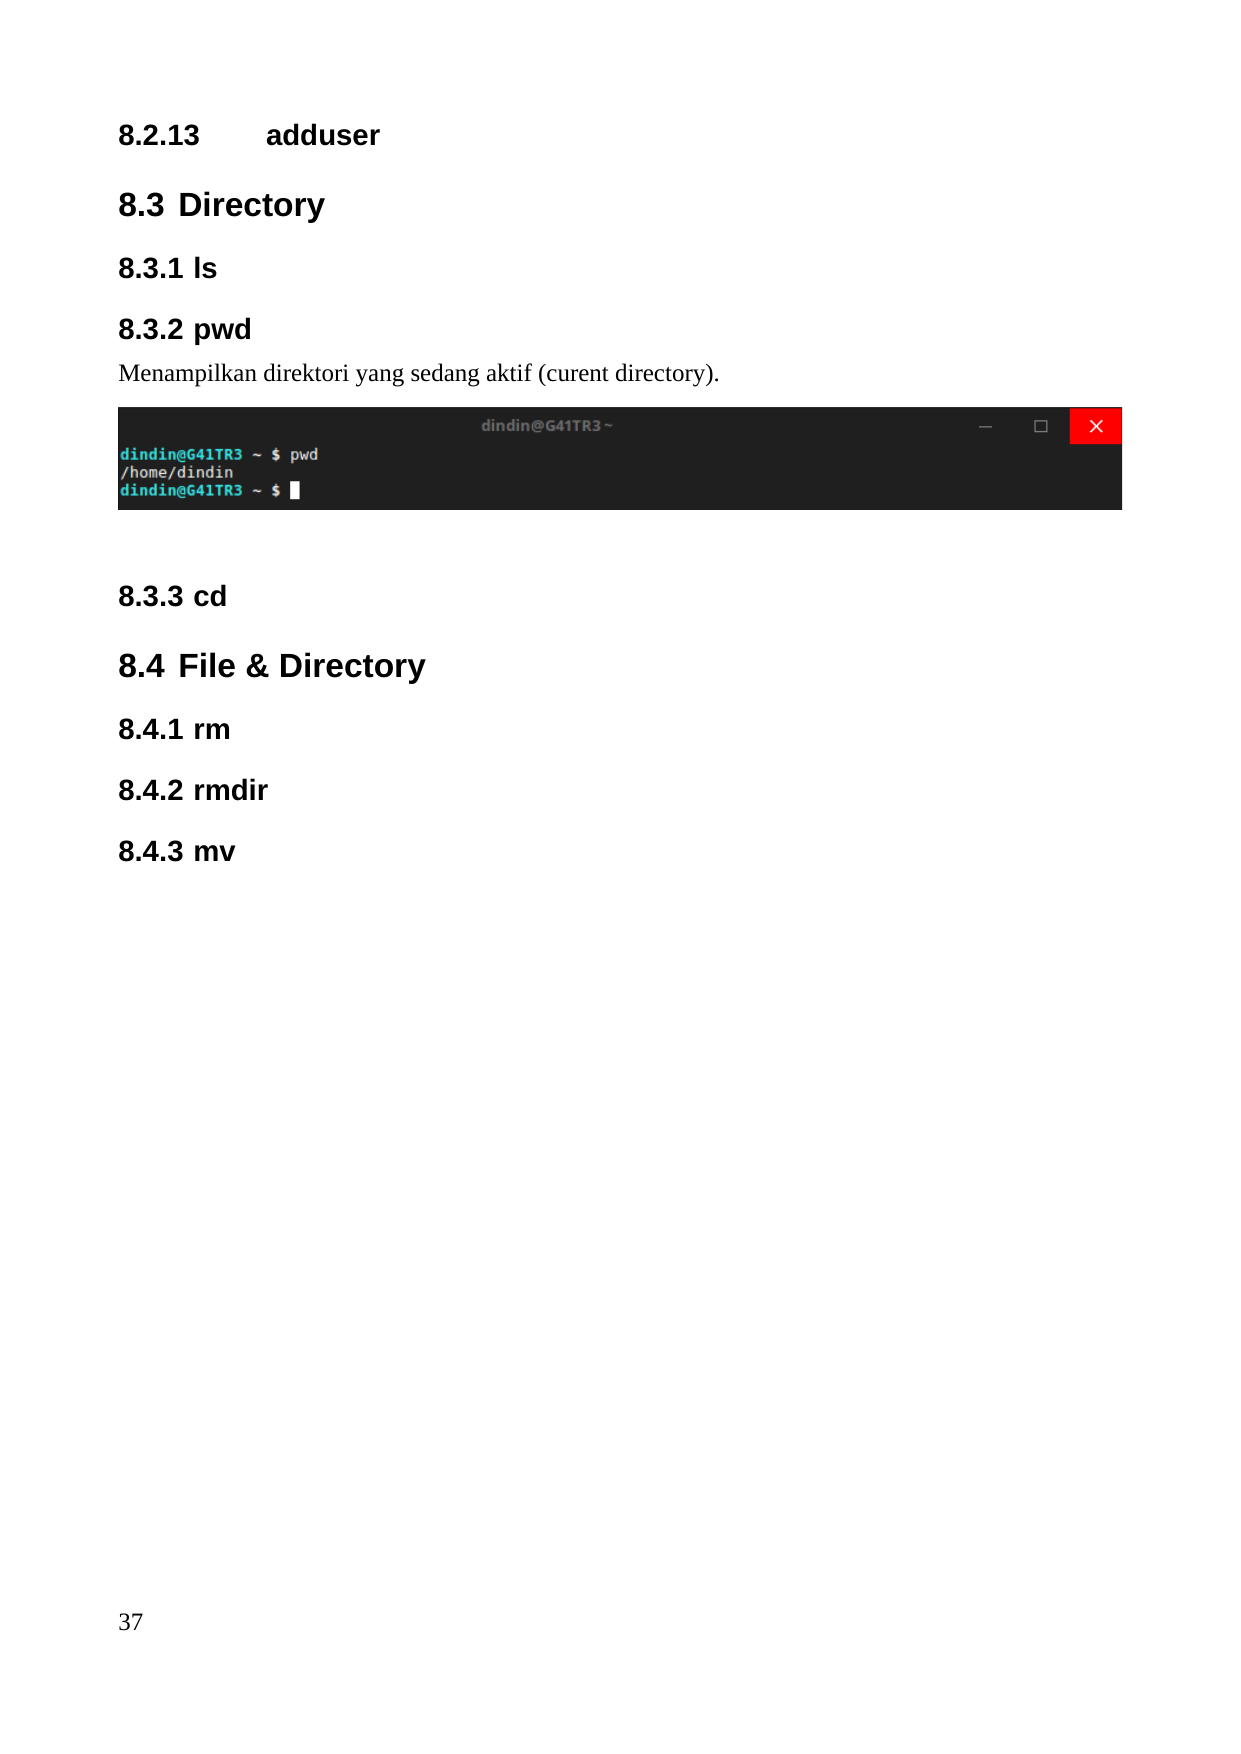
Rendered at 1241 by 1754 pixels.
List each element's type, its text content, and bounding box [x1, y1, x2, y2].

text Menampilkan direktori yang sedang aktif (curent directory). [118, 358, 1122, 387]
subtitle cd [118, 579, 1122, 613]
subtitle ls [118, 251, 1122, 285]
subtitle File & Directory [118, 646, 1122, 685]
subtitle adduser [118, 118, 1122, 152]
subtitle pwd [118, 312, 1122, 346]
subtitle rmdir [118, 773, 1122, 806]
subtitle Directory [118, 185, 1122, 224]
picture [118, 407, 1123, 510]
subtitle rm [118, 712, 1122, 746]
subtitle mv [118, 833, 1122, 867]
